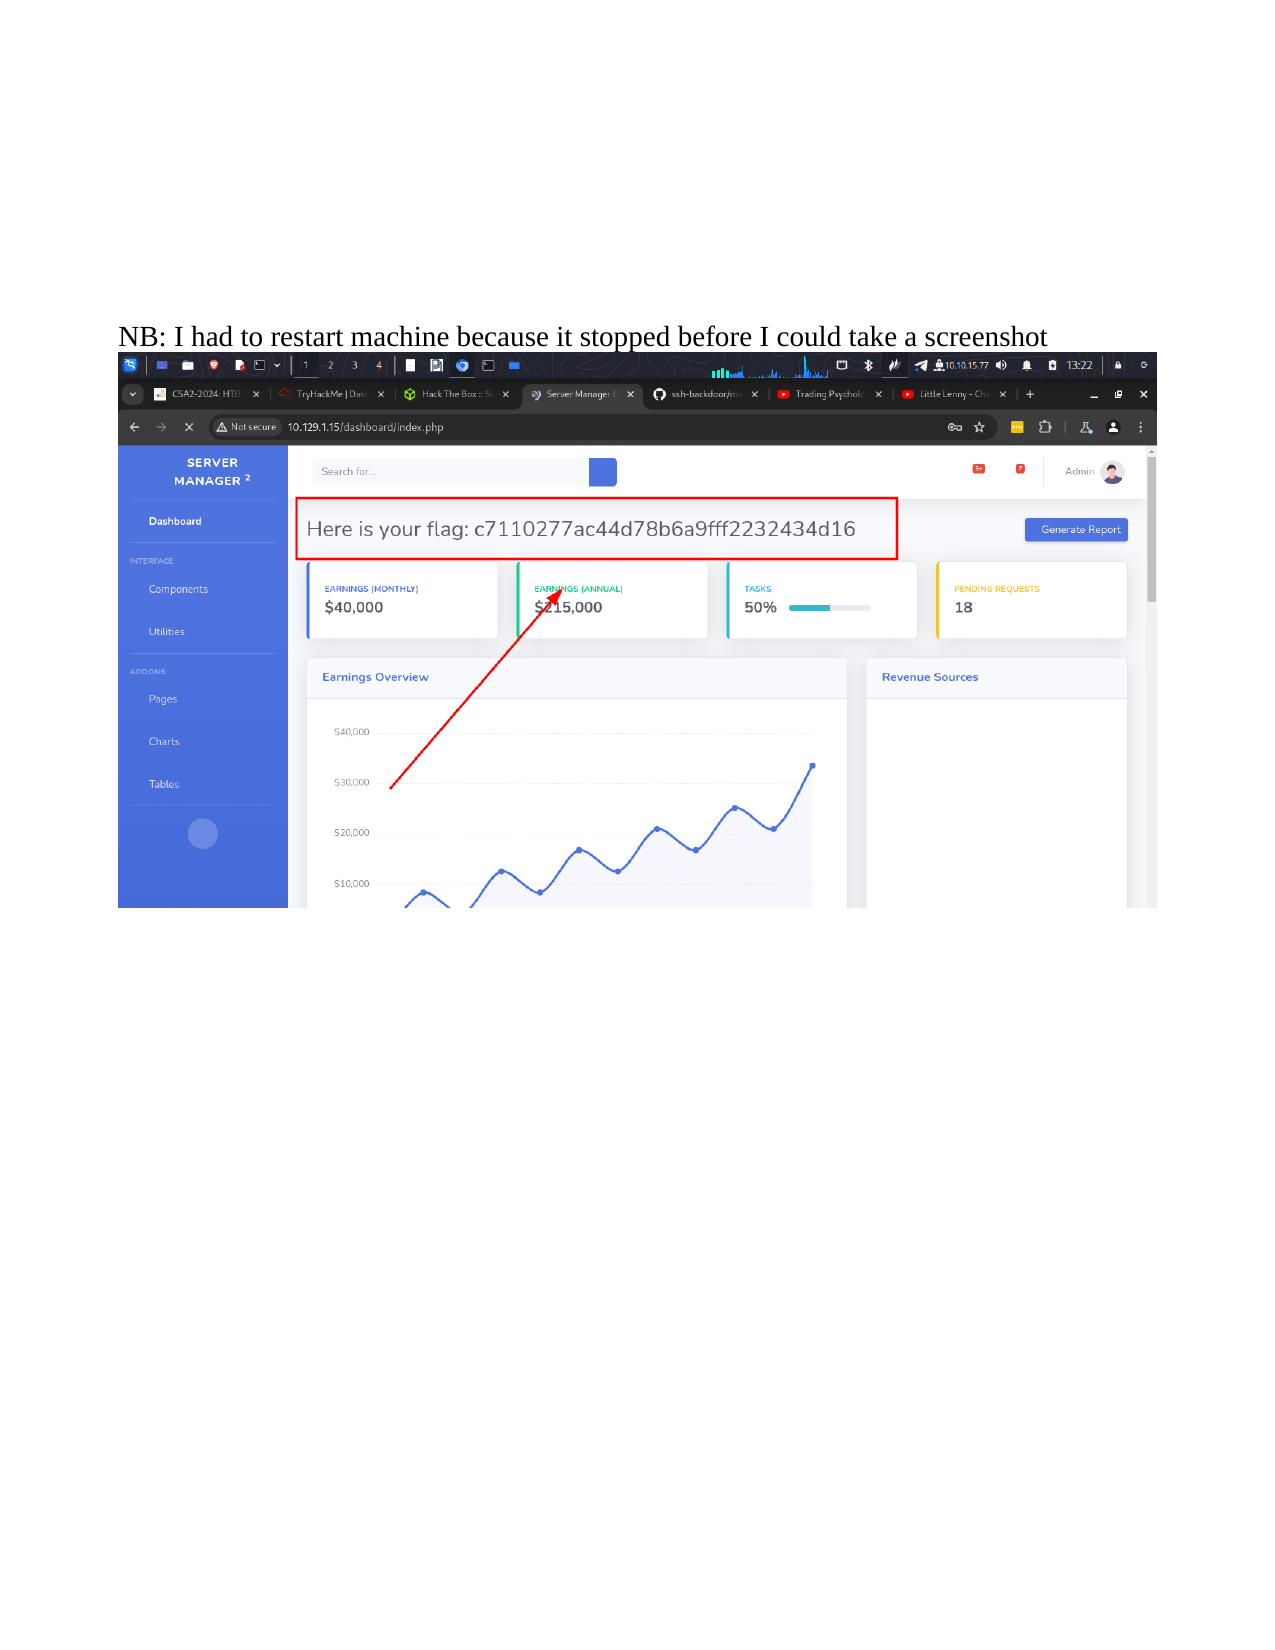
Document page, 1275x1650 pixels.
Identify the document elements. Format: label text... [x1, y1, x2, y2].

text NB: I had to restart machine because it stopped before I could take a screenshot [118, 319, 1157, 352]
picture [118, 352, 1157, 908]
